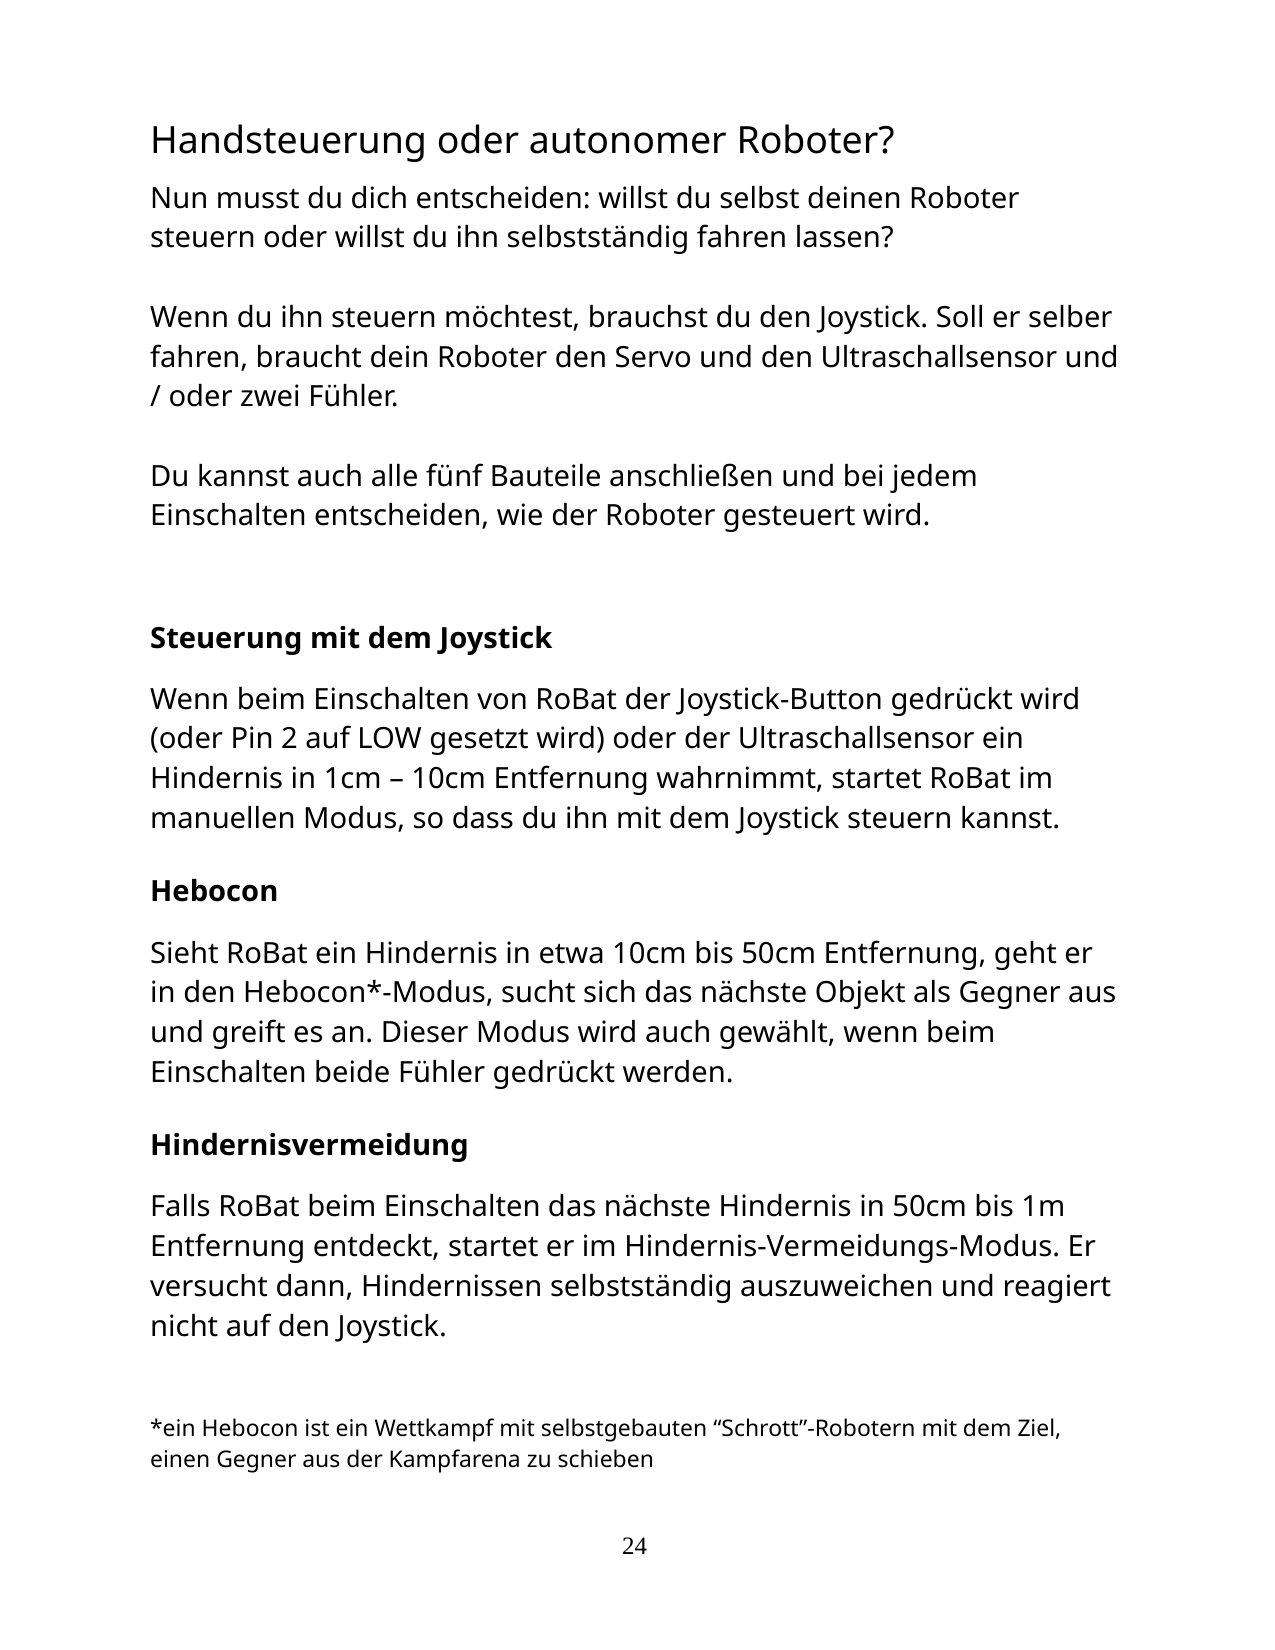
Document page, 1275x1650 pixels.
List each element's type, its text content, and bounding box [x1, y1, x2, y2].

text Falls RoBat beim Einschalten das nächste Hindernis in 50cm bis 1m Entfernung entdeckt, startet er im Hindernis-Vermeidungs-Modus. Er versucht dann, Hindernissen selbstständig auszuweichen und reagiert nicht auf den Joystick. [150, 1186, 1125, 1344]
text Du kannst auch alle fünf Bauteile anschließen und bei jedem Einschalten entscheiden, wie der Roboter gesteuert wird. [150, 455, 1125, 534]
text Nun musst du dich entscheiden: willst du selbst deinen Roboter steuern oder willst du ihn selbstständig fahren lassen? [150, 177, 1125, 256]
text *ein Hebocon ist ein Wettkampf mit selbstgebauten “Schrott”-Robotern mit dem Ziel, einen Gegner aus der Kampfarena zu schieben [150, 1412, 1125, 1474]
text Sieht RoBat ein Hindernis in etwa 10cm bis 50cm Entfernung, geht er in den Hebocon*-Modus, sucht sich das nächste Objekt als Gegner aus und greift es an. Dieser Modus wird auch gewählt, wenn beim Einschalten beide Fühler gedrückt werden. [150, 932, 1125, 1091]
text Wenn beim Einschalten von RoBat der Joystick-Button gedrückt wird (oder Pin 2 auf LOW gesetzt wird) oder der Ultraschallsensor ein Hindernis in 1cm – 10cm Entfernung wahrnimmt, startet RoBat im manuellen Modus, so dass du ihn mit dem Joystick steuern kannst. [150, 678, 1125, 837]
subtitle Steuerung mit dem Joystick [150, 617, 1125, 657]
subtitle Handsteuerung oder autonomer Roboter? [150, 113, 1125, 164]
text Wenn du ihn steuern möchtest, brauchst du den Joystick. Soll er selber fahren, braucht dein Roboter den Servo und den Ultraschallsensor und / oder zwei Fühler. [150, 296, 1125, 415]
subtitle Hindernisvermeidung [150, 1124, 1125, 1164]
subtitle Hebocon [150, 871, 1125, 910]
